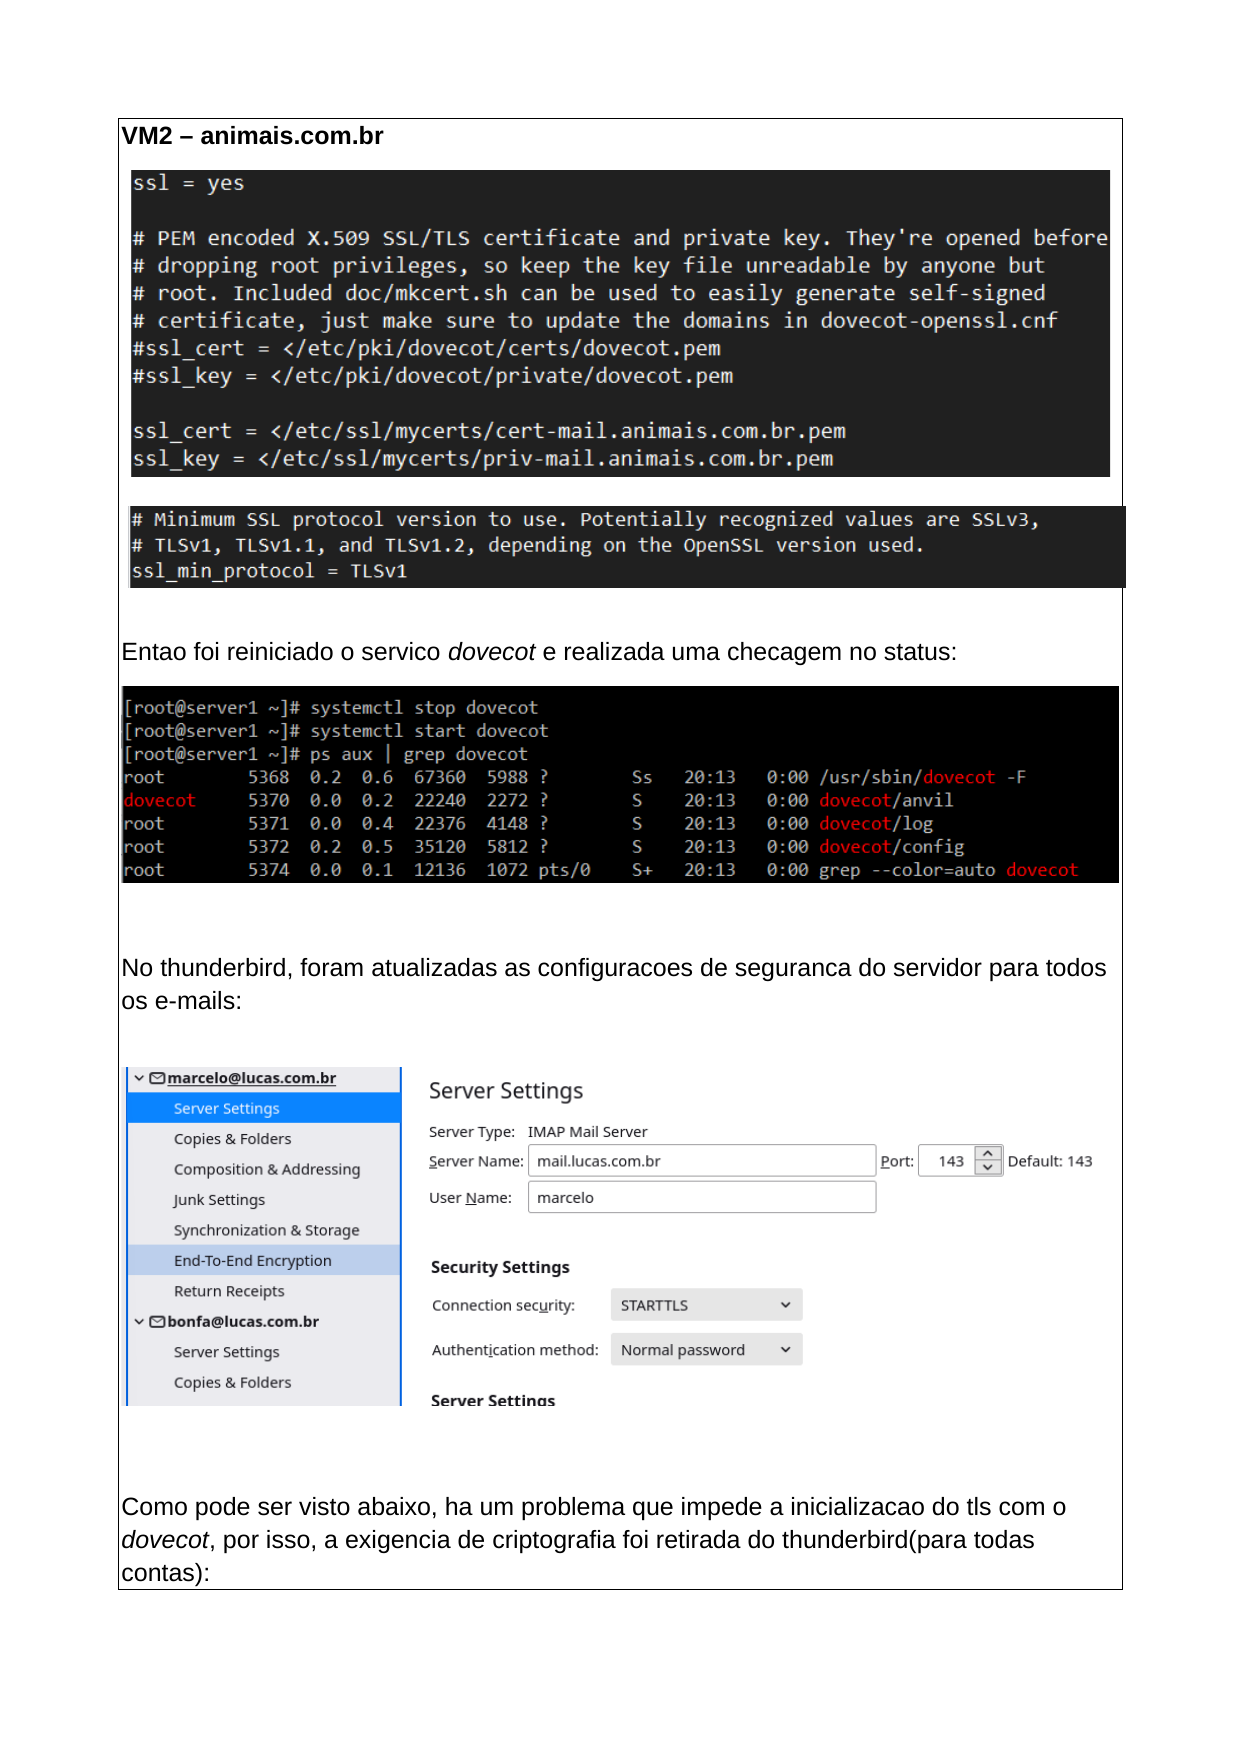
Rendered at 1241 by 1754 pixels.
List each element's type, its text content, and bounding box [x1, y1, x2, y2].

text No thunderbird, foram atualizadas as configuracoes de seguranca do servidor para todos os e-mails: [119, 683, 1122, 1047]
picture [130, 170, 1111, 477]
text Como pode ser visto abaixo, ha um problema que impede a inicializacao do tls com o dovecot, por isso, a exigencia de criptografia foi retirada do thunderbird(para todas contas): [119, 1456, 1122, 1589]
picture [121, 1067, 1119, 1406]
picture [128, 506, 1126, 588]
text VM2 – animais.com.br [119, 119, 1122, 150]
text Entao foi reiniciado o servico dovecot e realizada uma checagem no status: [119, 634, 1122, 666]
picture [121, 686, 1119, 883]
